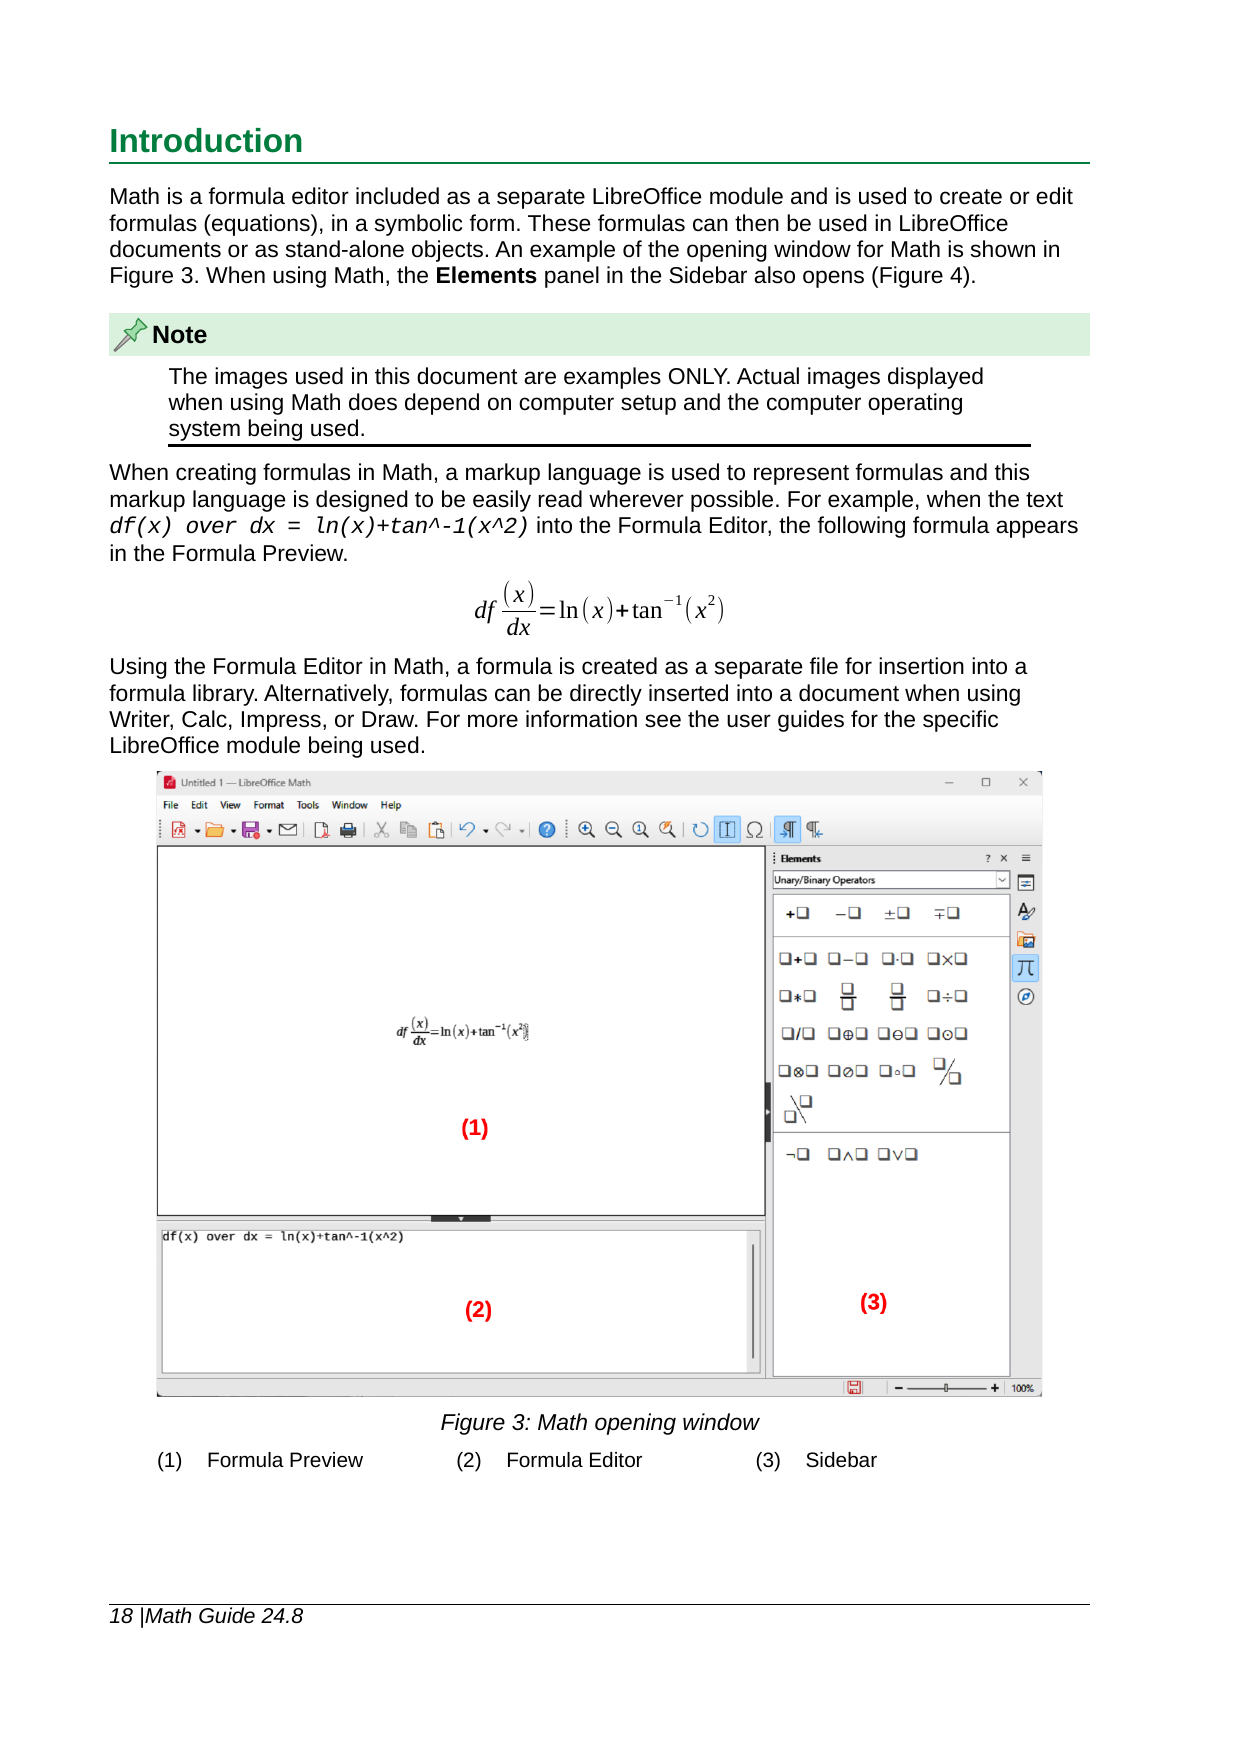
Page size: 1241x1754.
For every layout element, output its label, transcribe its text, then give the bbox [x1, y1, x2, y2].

subtitle Introduction [109, 121, 1090, 162]
text Using the Formula Editor in Math, a formula is created as a separate file for insertion into a formula library. Alternatively, formulas can be directly inserted into a document when using Writer, Calc, Impress, or Draw. For more information see the user guides for the specific LibreOffice module being used. [109, 653, 1090, 758]
text Math is a formula editor included as a separate LibreOffice module and is used to create or edit formulas (equations), in a symbolic form. These formulas can then be used in LibreOffice documents or as stand-alone objects. An example of the opening window for Math is shown in Figure 3. When using Math, the Elements panel in the Sidebar also opens (Figure 4). [109, 183, 1090, 289]
text When creating formulas in Math, a markup language is used to represent formulas and this markup language is designed to be easily read wherever possible. For example, when the text df(x) over dx = ln(x)+tan^-1(x^2) into the Formula Editor, the following formula appears in the Formula Preview. [109, 459, 1090, 567]
list Sidebar [755, 1447, 1042, 1471]
list Formula Preview [157, 1447, 443, 1471]
list Formula Editor [456, 1447, 743, 1471]
subtitle Note [109, 313, 1090, 356]
text Figure 3: Math opening window [157, 1409, 1042, 1435]
text The images used in this document are examples ONLY. Actual images displayed when using Math does depend on computer setup and the computer operating system being used. [168, 363, 1031, 444]
picture [156, 771, 1043, 1397]
